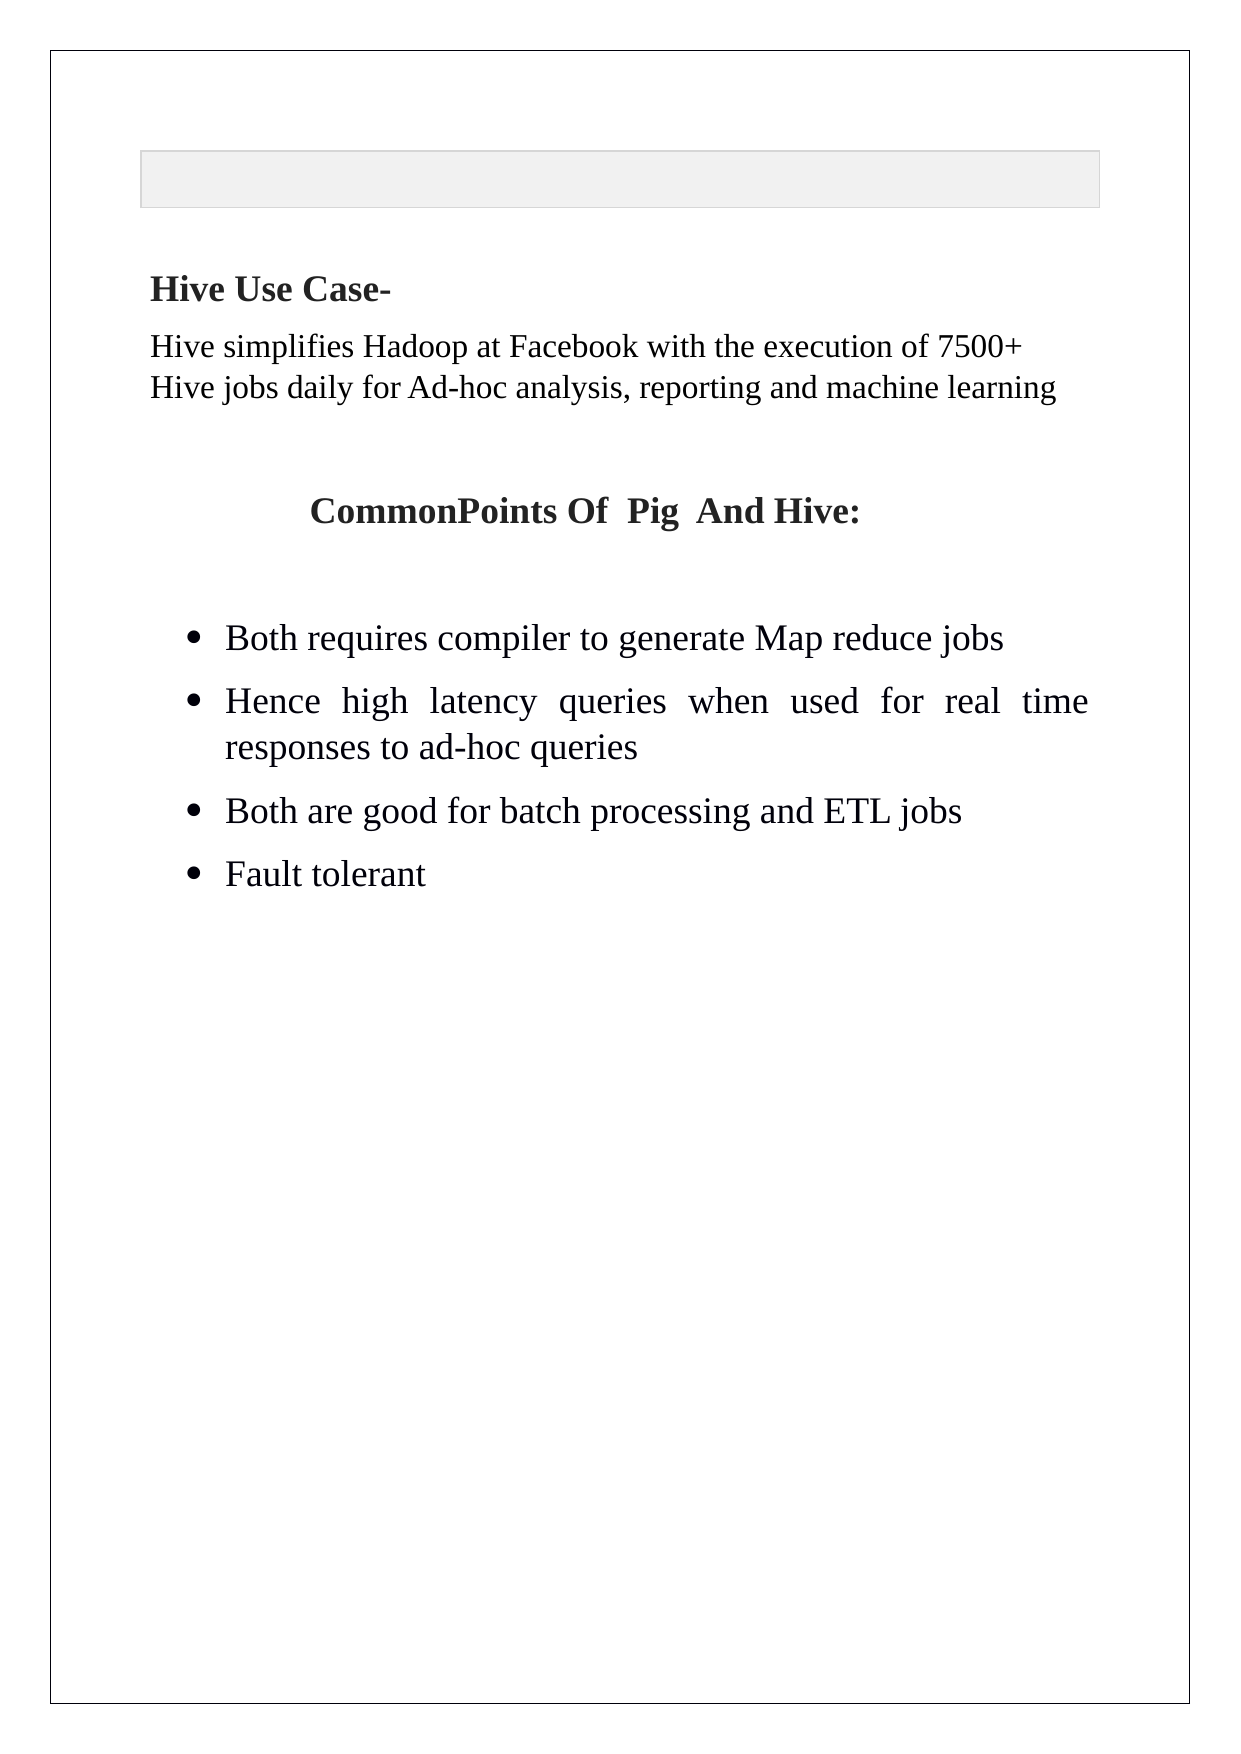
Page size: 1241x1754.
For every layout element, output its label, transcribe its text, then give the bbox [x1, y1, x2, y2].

text CommonPoints Of Pig And Hive: [150, 488, 1090, 532]
subtitle Hive Use Case- [150, 266, 1090, 309]
list Both requires compiler to generate Map reduce jobs [187, 615, 1090, 658]
text Hive simplifies Hadoop at Facebook with the execution of 7500+ Hive jobs daily for Ad-hoc analysis, reporting and machine learning [150, 326, 1090, 406]
list Fault tolerant [187, 851, 1090, 894]
list Hence high latency queries when used for real time responses to ad-hoc queries [187, 678, 1090, 768]
list Both are good for batch processing and ETL jobs [187, 788, 1090, 831]
